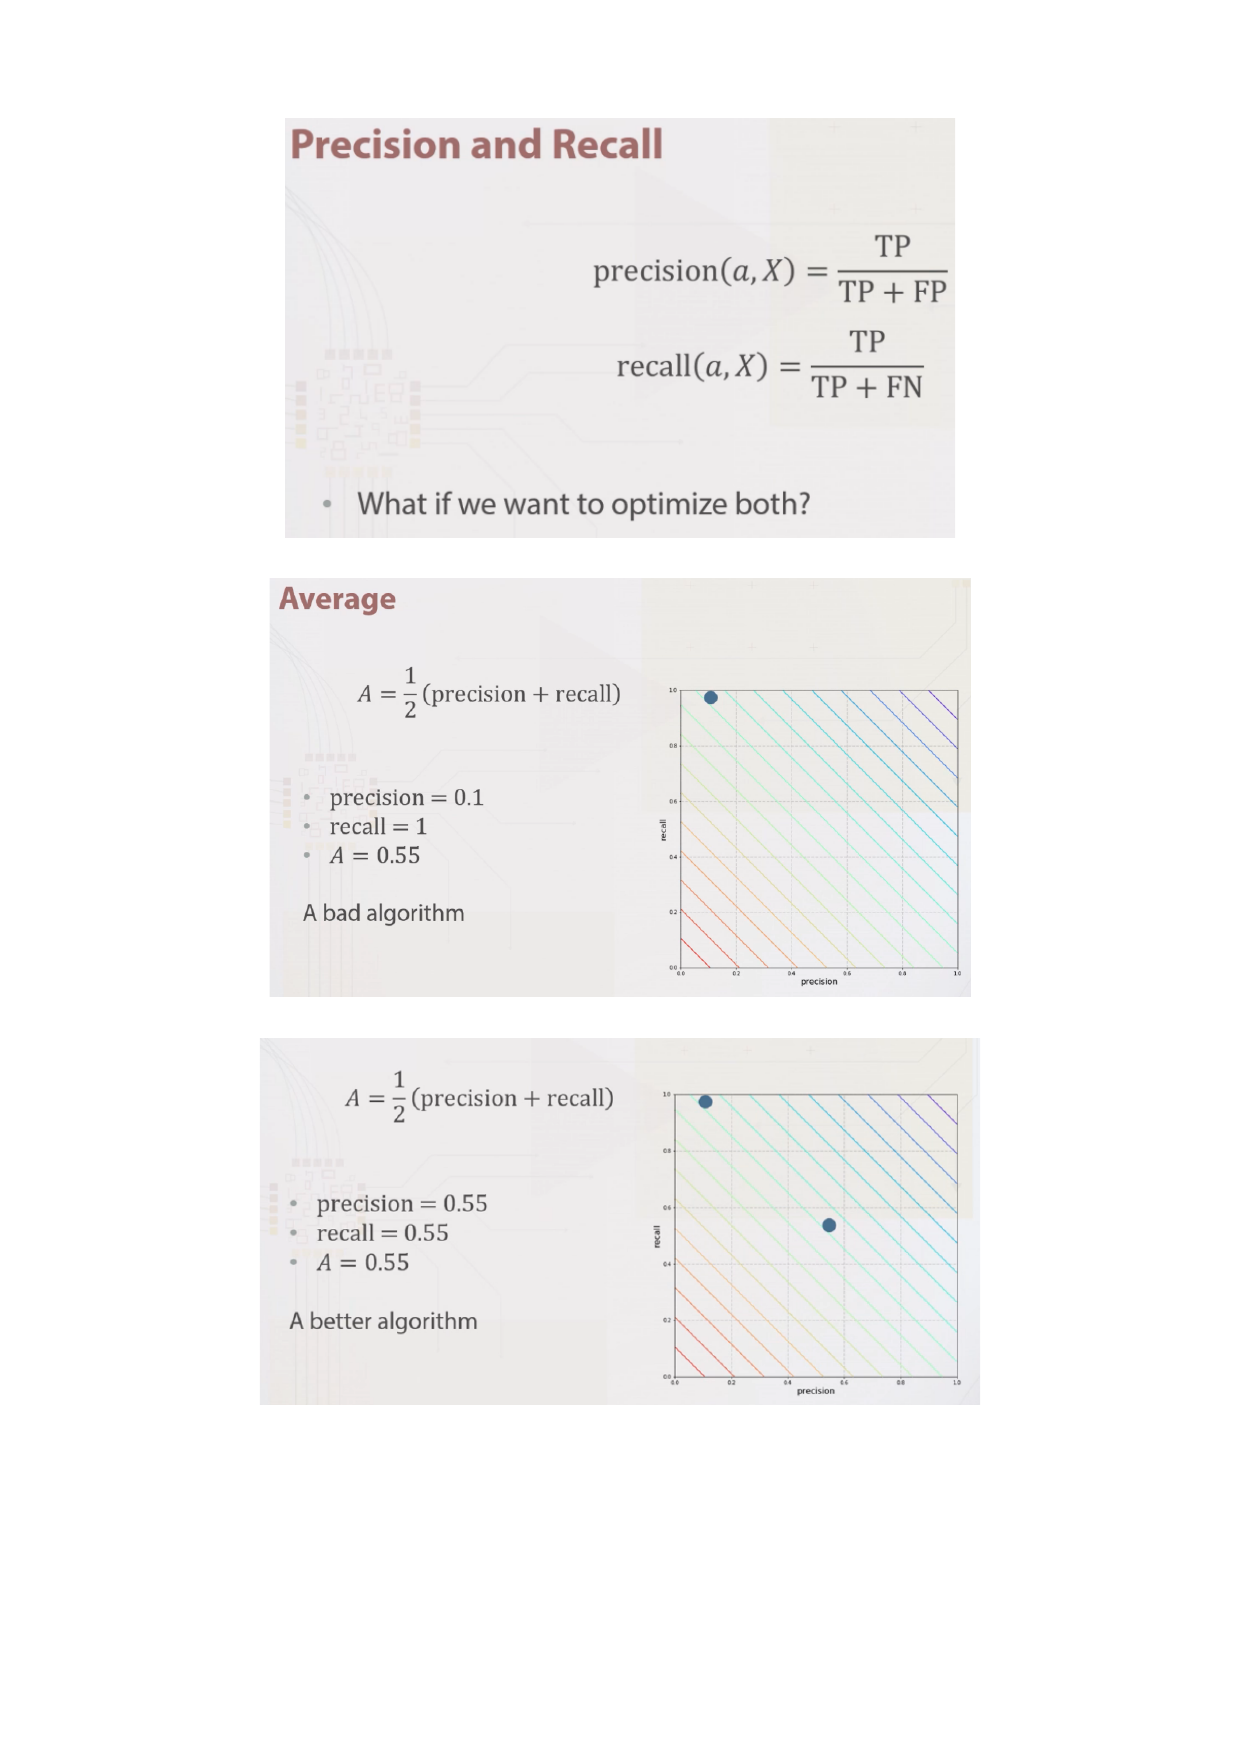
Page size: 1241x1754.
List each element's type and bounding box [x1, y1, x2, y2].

picture [285, 118, 955, 538]
picture [269, 578, 971, 997]
picture [259, 1038, 981, 1405]
